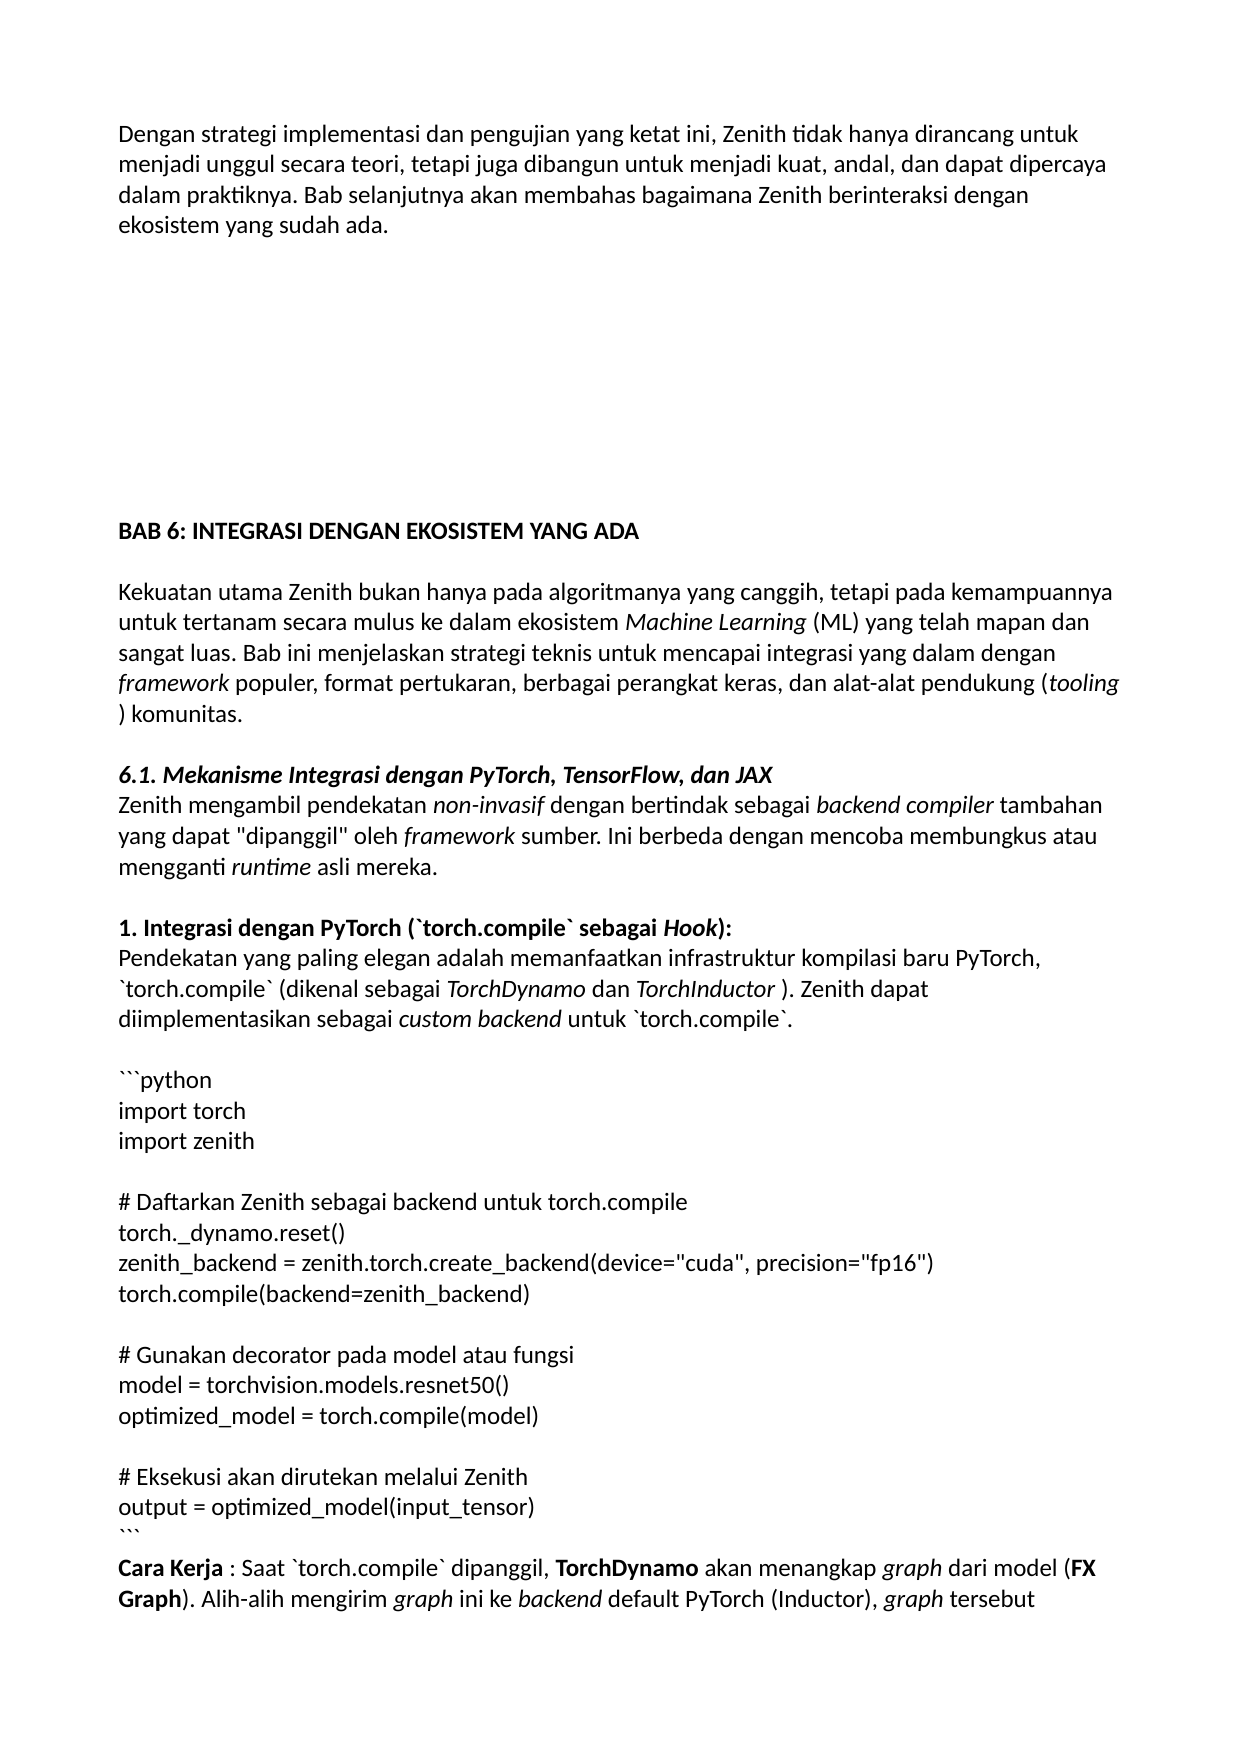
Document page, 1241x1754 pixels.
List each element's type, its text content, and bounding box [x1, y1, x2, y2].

text torch.compile(backend=zenith_backend) [118, 1278, 1122, 1308]
text ``` [118, 1522, 1122, 1553]
text Cara Kerja : Saat `torch.compile` dipanggil, TorchDynamo akan menangkap graph dari model (FX Graph). Alih-alih mengirim graph ini ke backend default PyTorch (Inductor), graph tersebut [118, 1553, 1122, 1614]
text # Eksekusi akan dirutekan melalui Zenith [118, 1461, 1122, 1492]
text ```python [118, 1064, 1122, 1095]
text # Gunakan decorator pada model atau fungsi [118, 1339, 1122, 1369]
text Dengan strategi implementasi dan pengujian yang ketat ini, Zenith tidak hanya dirancang untuk menjadi unggul secara teori, tetapi juga dibangun untuk menjadi kuat, andal, dan dapat dipercaya dalam praktiknya. Bab selanjutnya akan membahas bagaimana Zenith berinteraksi dengan ekosistem yang sudah ada. BAB 6: INTEGRASI DENGAN EKOSISTEM YANG ADA [118, 118, 1122, 545]
text optimized_model = torch.compile(model) [118, 1400, 1122, 1431]
text Pendekatan yang paling elegan adalah memanfaatkan infrastruktur kompilasi baru PyTorch, `torch.compile` (dikenal sebagai TorchDynamo dan TorchInductor ). Zenith dapat diimplementasikan sebagai custom backend untuk `torch.compile`. [118, 942, 1122, 1064]
text 6.1. Mekanisme Integrasi dengan PyTorch, TensorFlow, dan JAX [118, 759, 1122, 789]
text output = optimized_model(input_tensor) [118, 1492, 1122, 1522]
text model = torchvision.models.resnet50() [118, 1369, 1122, 1400]
text Zenith mengambil pendekatan non-invasif dengan bertindak sebagai backend compiler tambahan yang dapat "dipanggil" oleh framework sumber. Ini berbeda dengan mencoba membungkus atau mengganti runtime asli mereka. [118, 789, 1122, 881]
text 1. Integrasi dengan PyTorch (`torch.compile` sebagai Hook): [118, 912, 1122, 942]
text import zenith [118, 1125, 1122, 1156]
text zenith_backend = zenith.torch.create_backend(device="cuda", precision="fp16") [118, 1247, 1122, 1278]
text import torch [118, 1095, 1122, 1125]
text torch._dynamo.reset() [118, 1217, 1122, 1247]
text Kekuatan utama Zenith bukan hanya pada algoritmanya yang canggih, tetapi pada kemampuannya untuk tertanam secara mulus ke dalam ekosistem Machine Learning (ML) yang telah mapan dan sangat luas. Bab ini menjelaskan strategi teknis untuk mencapai integrasi yang dalam dengan framework populer, format pertukaran, berbagai perangkat keras, dan alat-alat pendukung (tooling ) komunitas. [118, 576, 1122, 728]
text # Daftarkan Zenith sebagai backend untuk torch.compile [118, 1186, 1122, 1217]
